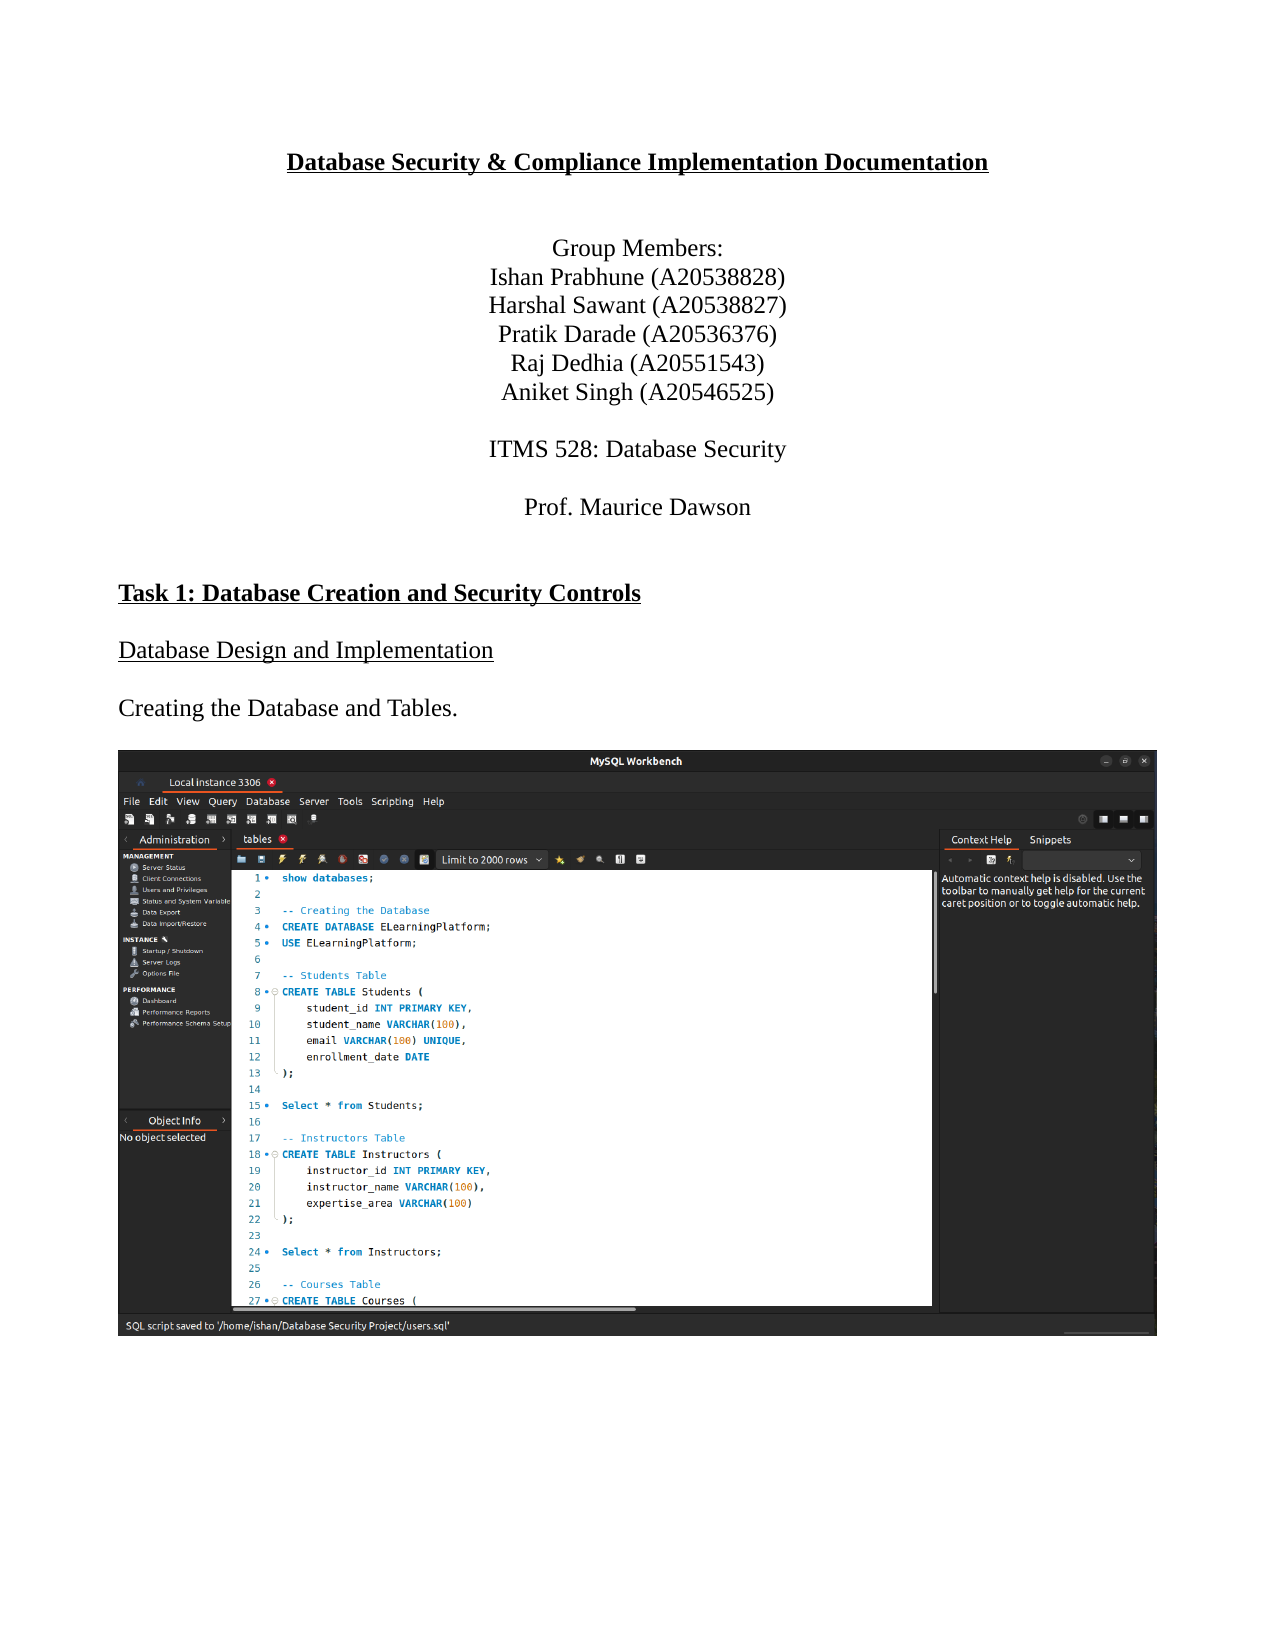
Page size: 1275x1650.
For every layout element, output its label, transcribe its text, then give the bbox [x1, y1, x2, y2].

text Database Design and Implementation [118, 636, 1157, 664]
text Group Members: [118, 233, 1157, 262]
picture [118, 750, 1157, 1336]
text ITMS 528: Database Security [118, 434, 1157, 463]
text Pratik Darade (A20536376) [118, 319, 1157, 348]
text Prof. Maurice Dawson [118, 492, 1157, 521]
text Ishan Prabhune (A20538828) [118, 262, 1157, 291]
text Database Security & Compliance Implementation Documentation [118, 147, 1157, 176]
text Aniket Singh (A20546525) [118, 377, 1157, 406]
text Harshal Sawant (A20538827) [118, 291, 1157, 319]
text Creating the Database and Tables. [118, 693, 1157, 722]
text Raj Dedhia (A20551543) [118, 348, 1157, 377]
text Task 1: Database Creation and Security Controls [118, 578, 1157, 607]
